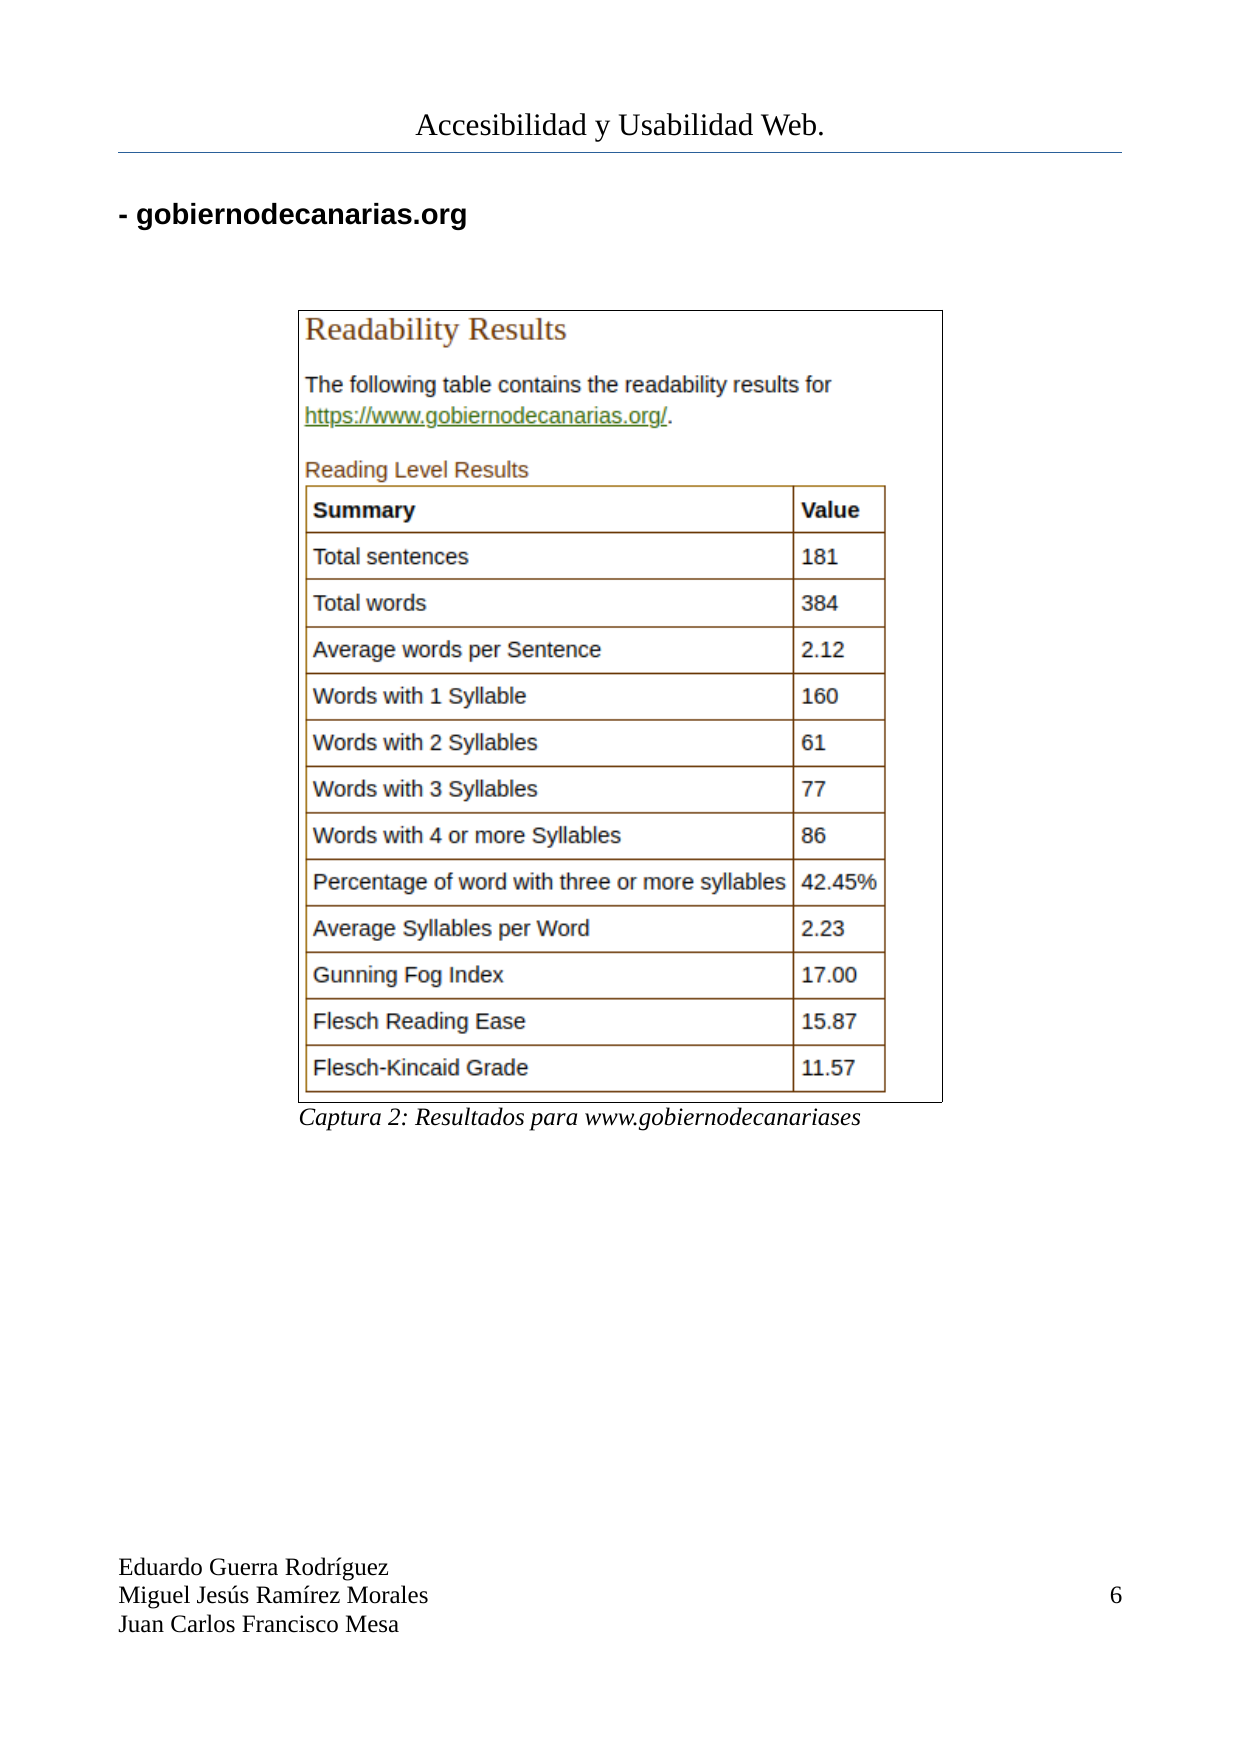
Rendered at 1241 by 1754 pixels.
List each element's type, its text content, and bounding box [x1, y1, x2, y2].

subtitle - gobiernodecanarias.org [118, 197, 1122, 231]
picture [299, 311, 942, 1102]
text Captura 2: Resultados para www.gobiernodecanariases [298, 1103, 942, 1131]
